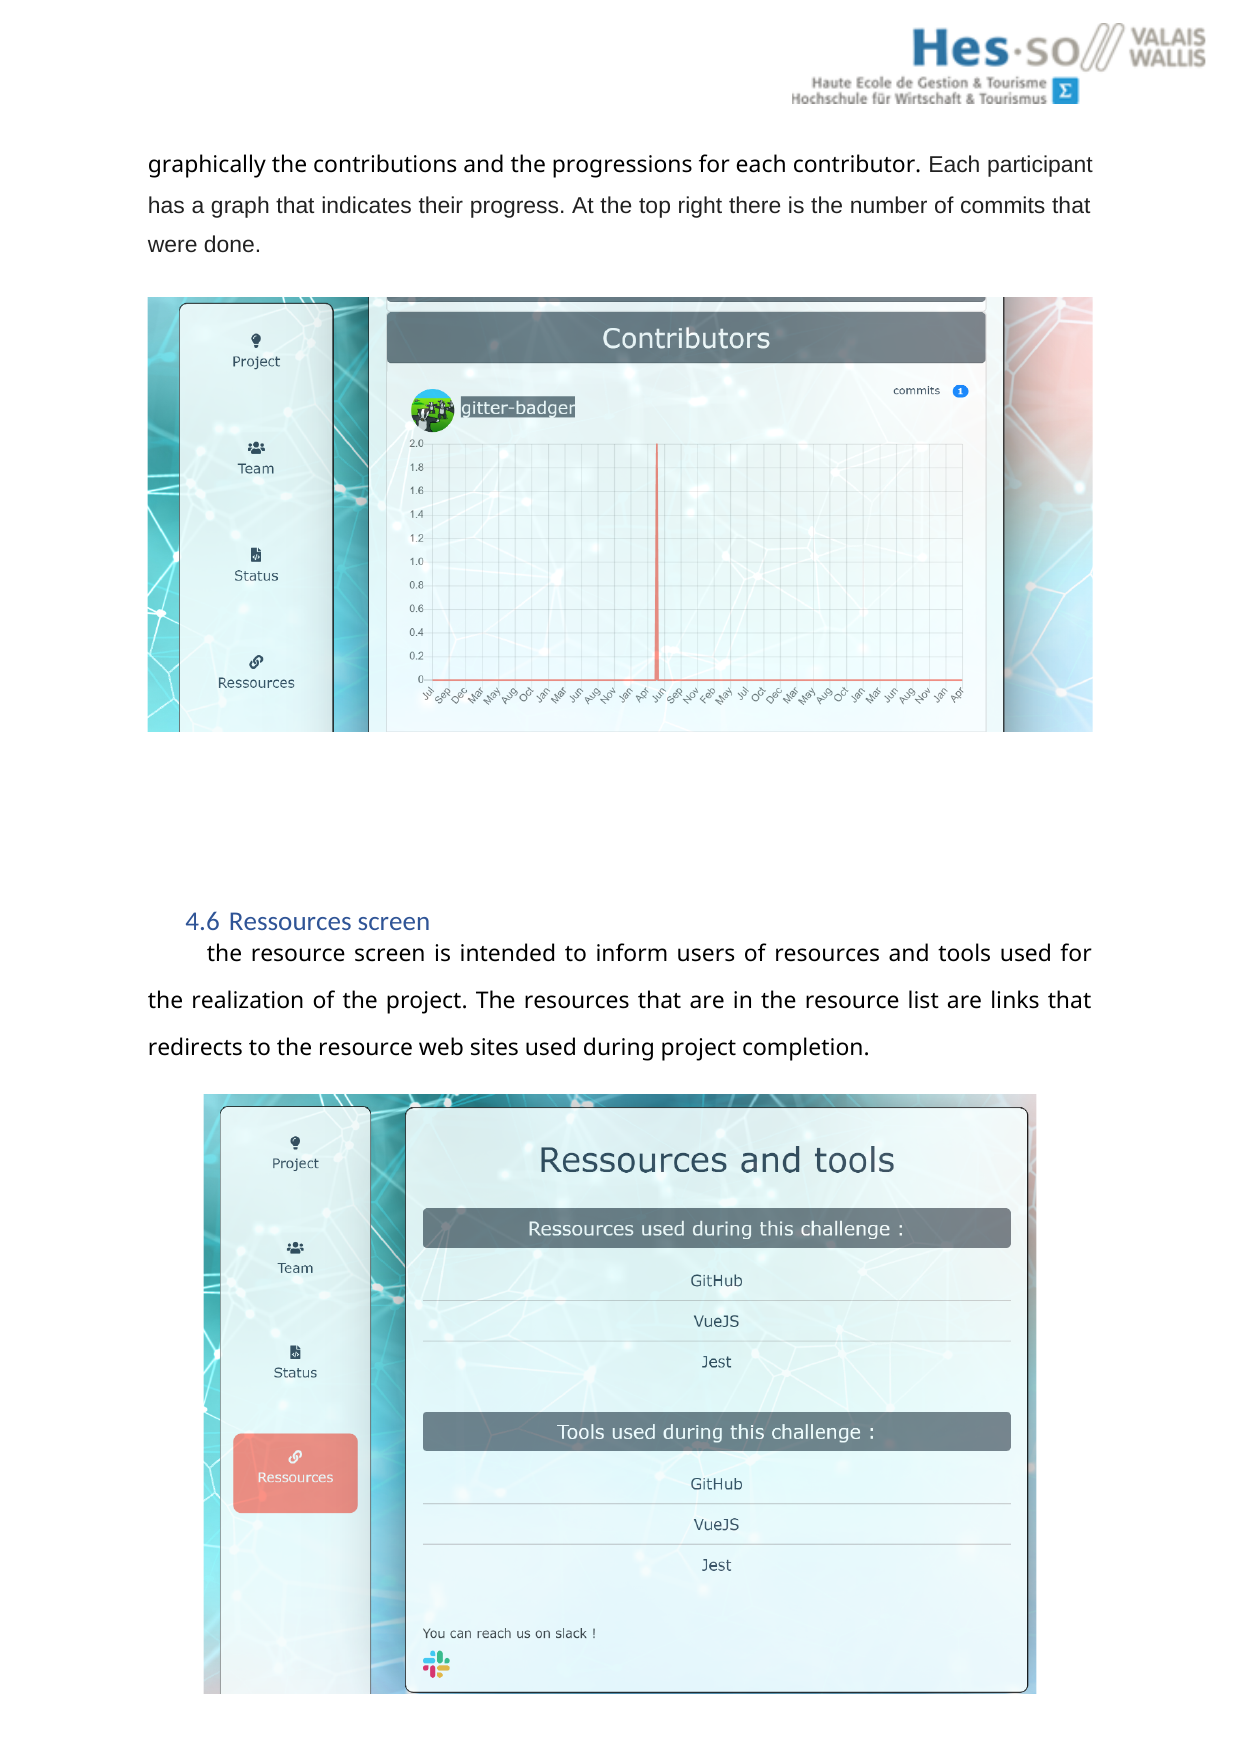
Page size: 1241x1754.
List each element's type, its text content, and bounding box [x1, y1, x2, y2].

picture [792, 23, 1206, 104]
picture [203, 1094, 1037, 1694]
text the resource screen is intended to inform users of resources and tools used for the realization of the project. The resources that are in the resource list are links that redirects to the resource web sites used during project completion. [148, 937, 1093, 1062]
subtitle Ressources screen [185, 904, 1093, 937]
picture [147, 297, 1093, 732]
text graphically the contributions and the progressions for each contributor. Each participant has a graph that indicates their progress. At the top right there is the number of commits that were done. [148, 148, 1093, 258]
